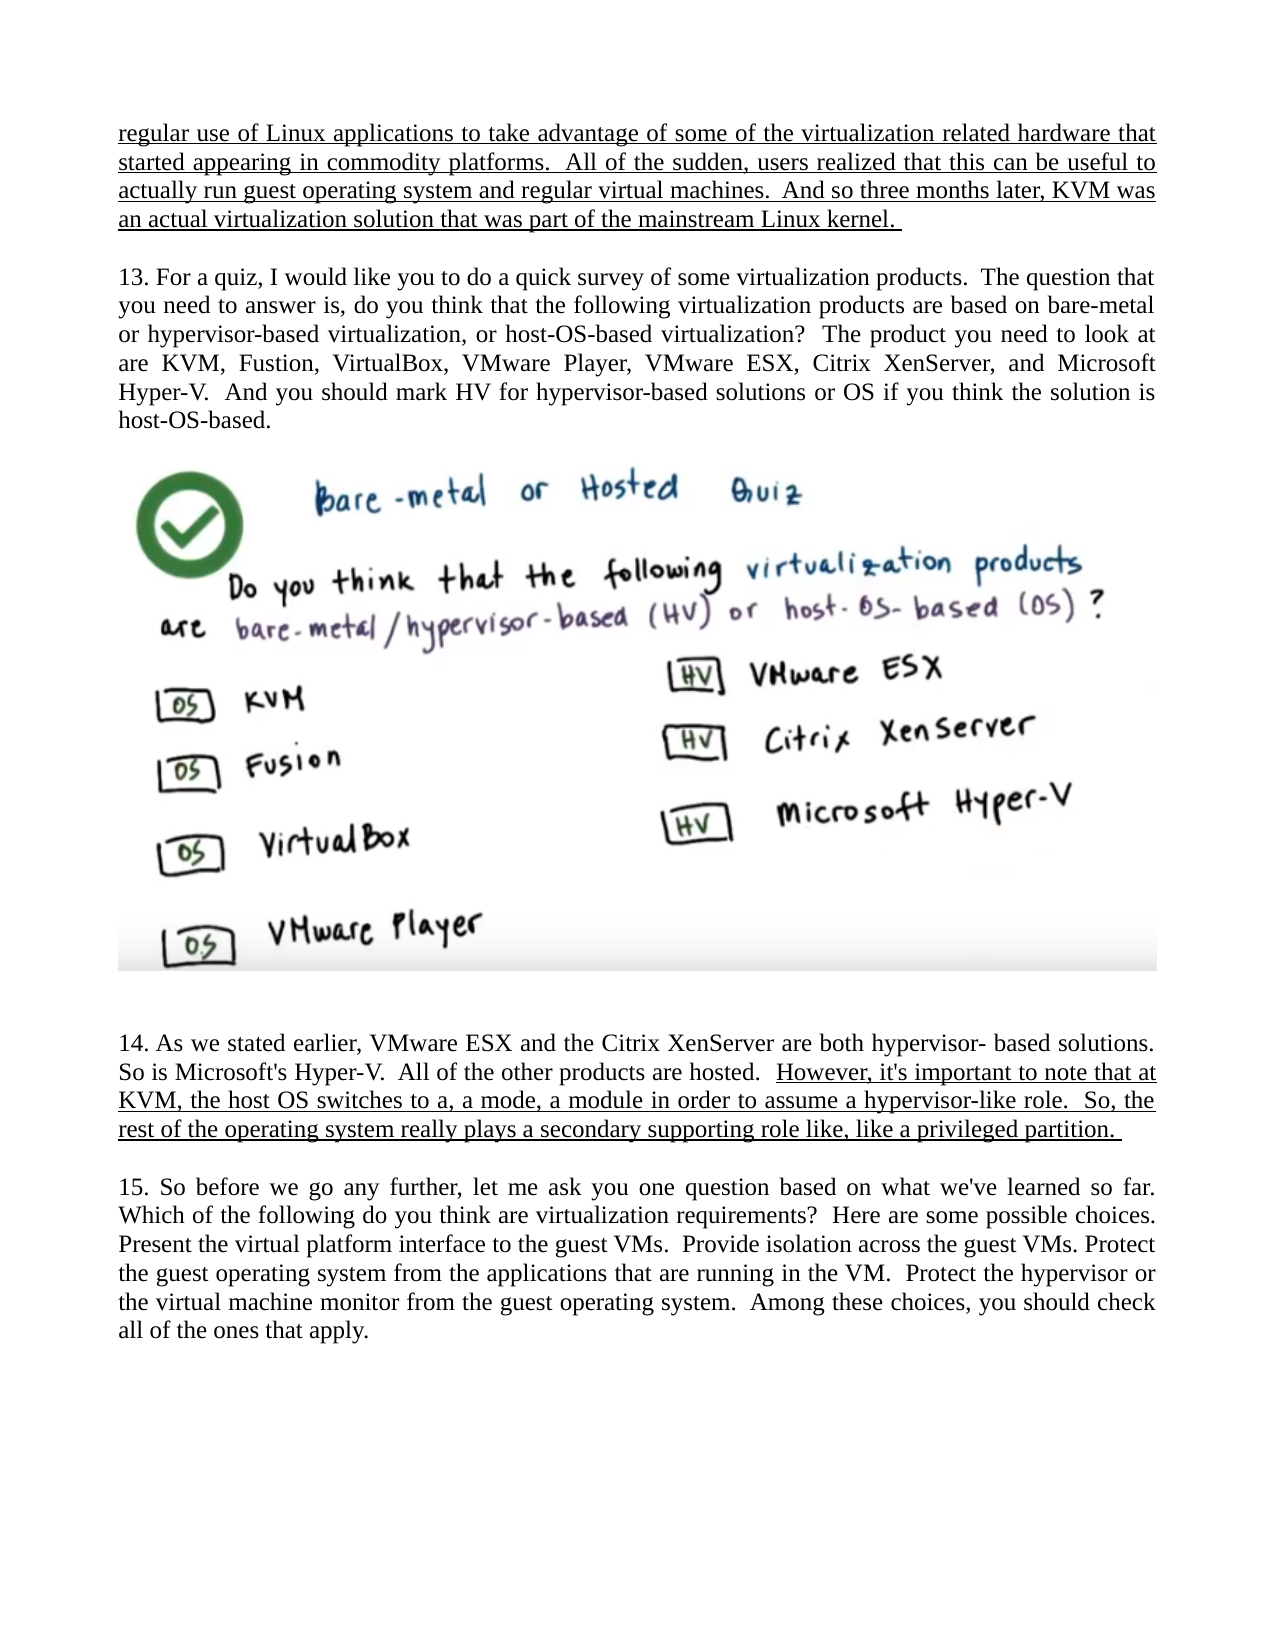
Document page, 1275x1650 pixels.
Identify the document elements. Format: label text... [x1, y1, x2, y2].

text 13. For a quiz, I would like you to do a quick survey of some virtualization products. The question that you need to answer is, do you think that the following virtualization products are based on bare-metal or hypervisor-based virtualization, or host-OS-based virtualization? The product you need to look at are KVM, Fustion, VirtualBox, VMware Player, VMware ESX, Citrix XenServer, and Microsoft Hyper-V. And you should mark HV for hypervisor-based solutions or OS if you think the solution is host-OS-based. [118, 262, 1157, 434]
text regular use of Linux applications to take advantage of some of the virtualization related hardware that [118, 118, 1157, 143]
text 14. As we stated earlier, VMware ESX and the Citrix XenServer are both hypervisor- based solutions. So is Microsoft's Hyper-V. All of the other products are hosted. However, it's important to note that at KVM, the host OS switches to a, a mode, a module in order to assume a hypervisor-like role. So, the rest of the operating system really plays a secondary supporting role like, like a privileged partition. [118, 1028, 1157, 1143]
picture [118, 463, 1157, 971]
text 15. So before we go any further, let me ask you one question based on what we've learned so far. Which of the following do you think are virtualization requirements? Here are some possible choices. Present the virtual platform interface to the guest VMs. Provide isolation across the guest VMs. Protect the guest operating system from the applications that are running in the VM. Protect the hypervisor or the virtual machine monitor from the guest operating system. Among these choices, you should check all of the ones that apply. [118, 1172, 1157, 1344]
text started appearing in commodity platforms. All of the sudden, users realized that this can be useful to [118, 144, 1157, 172]
text actually run guest operating system and regular virtual machines. And so three months later, KVM was an actual virtualization solution that was part of the mainstream Linux kernel. [118, 173, 1157, 233]
